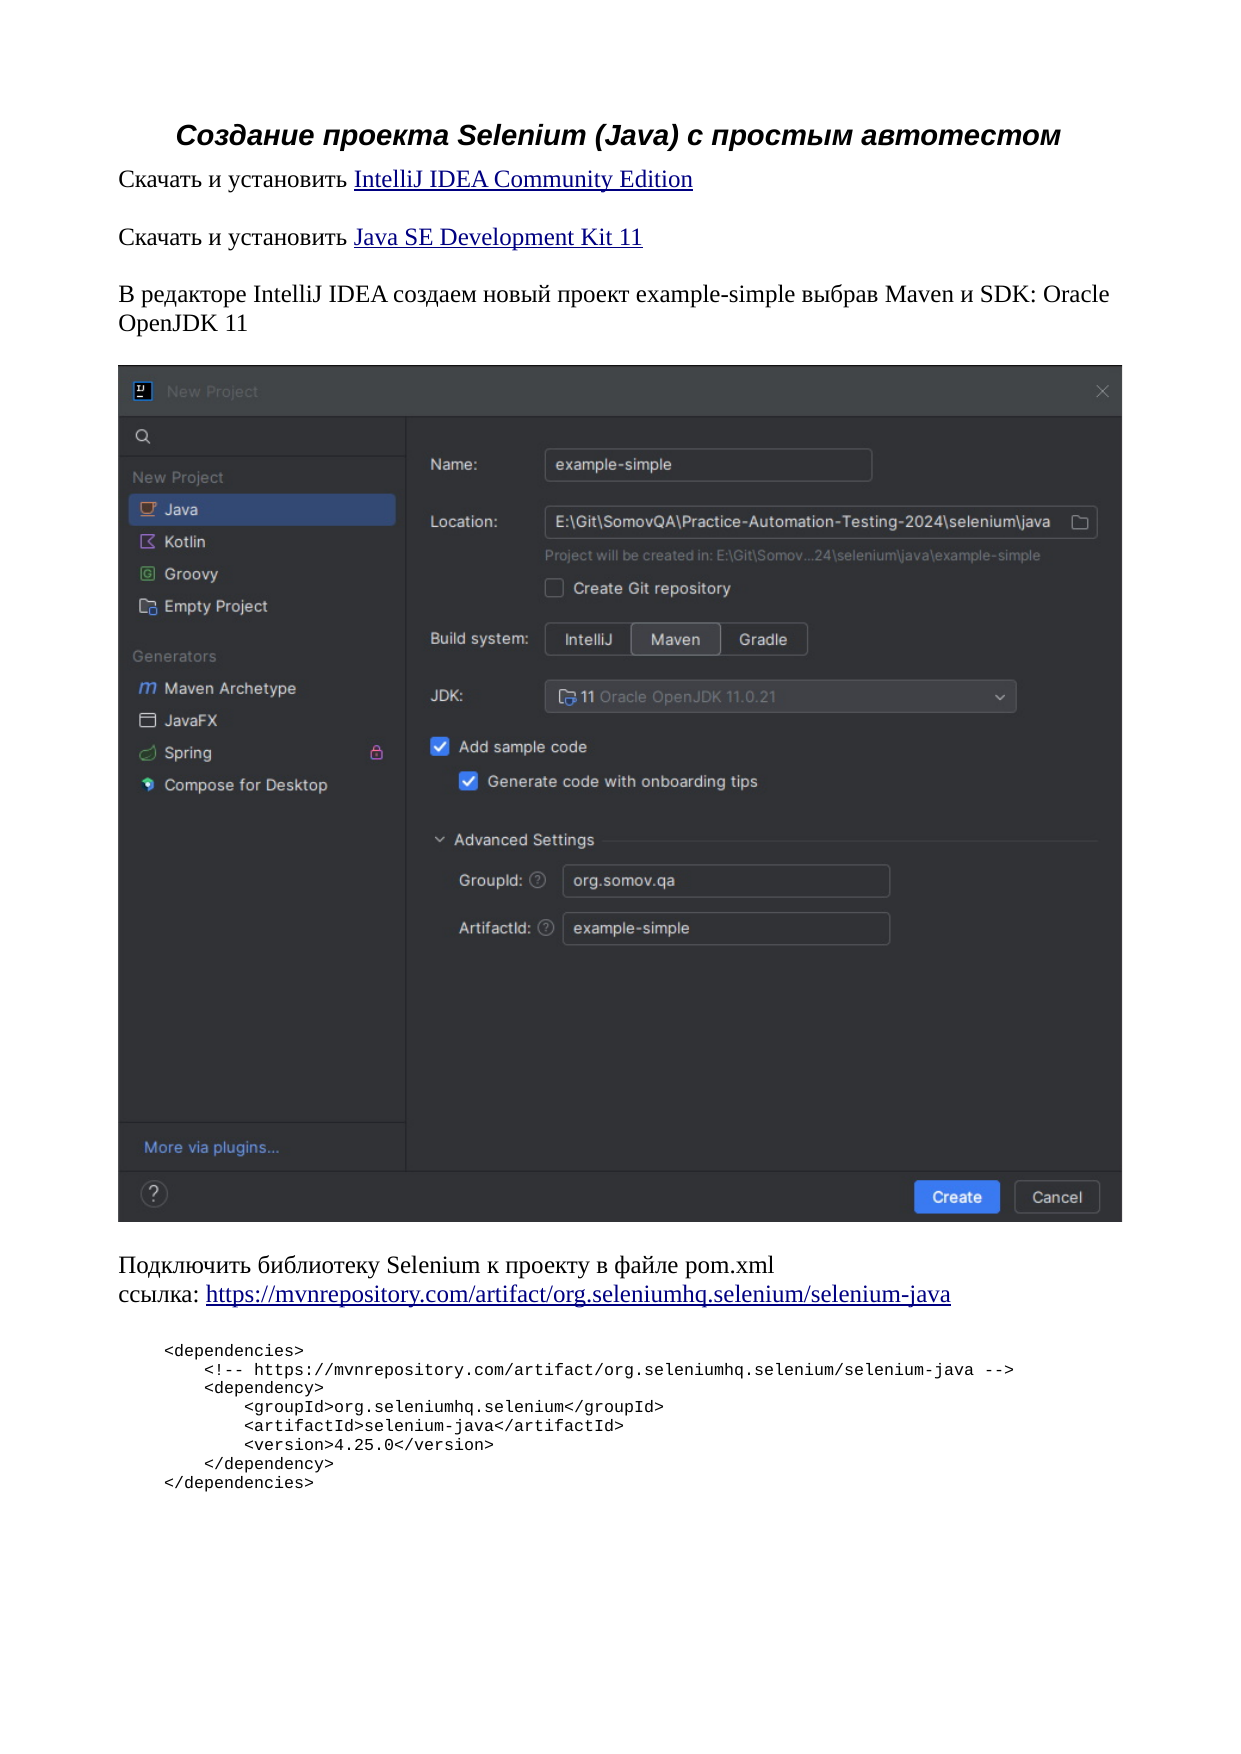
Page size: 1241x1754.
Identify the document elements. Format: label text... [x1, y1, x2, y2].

text Скачать и установить IntelliJ IDEA Community Edition [118, 164, 1122, 193]
table_header <dependencies> <!-- https://mvnrepository.com/artifact/org.seleniumhq.selenium/selenium-java --> <dependency> <groupId>org.seleniumhq.selenium</groupId> <artifactId>selenium-java</artifactId> <version>4.25.0</version> </dependency> </dependencies> [118, 1337, 1122, 1499]
text ссылка: https://mvnrepository.com/artifact/org.seleniumhq.selenium/selenium-java [118, 1279, 1122, 1308]
text Подключить библиотеку Selenium к проекту в файле pom.xml [118, 1250, 1122, 1279]
text Скачать и установить Java SE Development Kit 11 [118, 222, 1122, 250]
subtitle Создание проекта Selenium (Java) с простым автотестом [118, 118, 1122, 152]
picture [118, 365, 1123, 1222]
text В редакторе IntelliJ IDEA создаем новый проект example-simple выбрав Maven и SDK: Oracle OpenJDK 11 [118, 279, 1122, 337]
